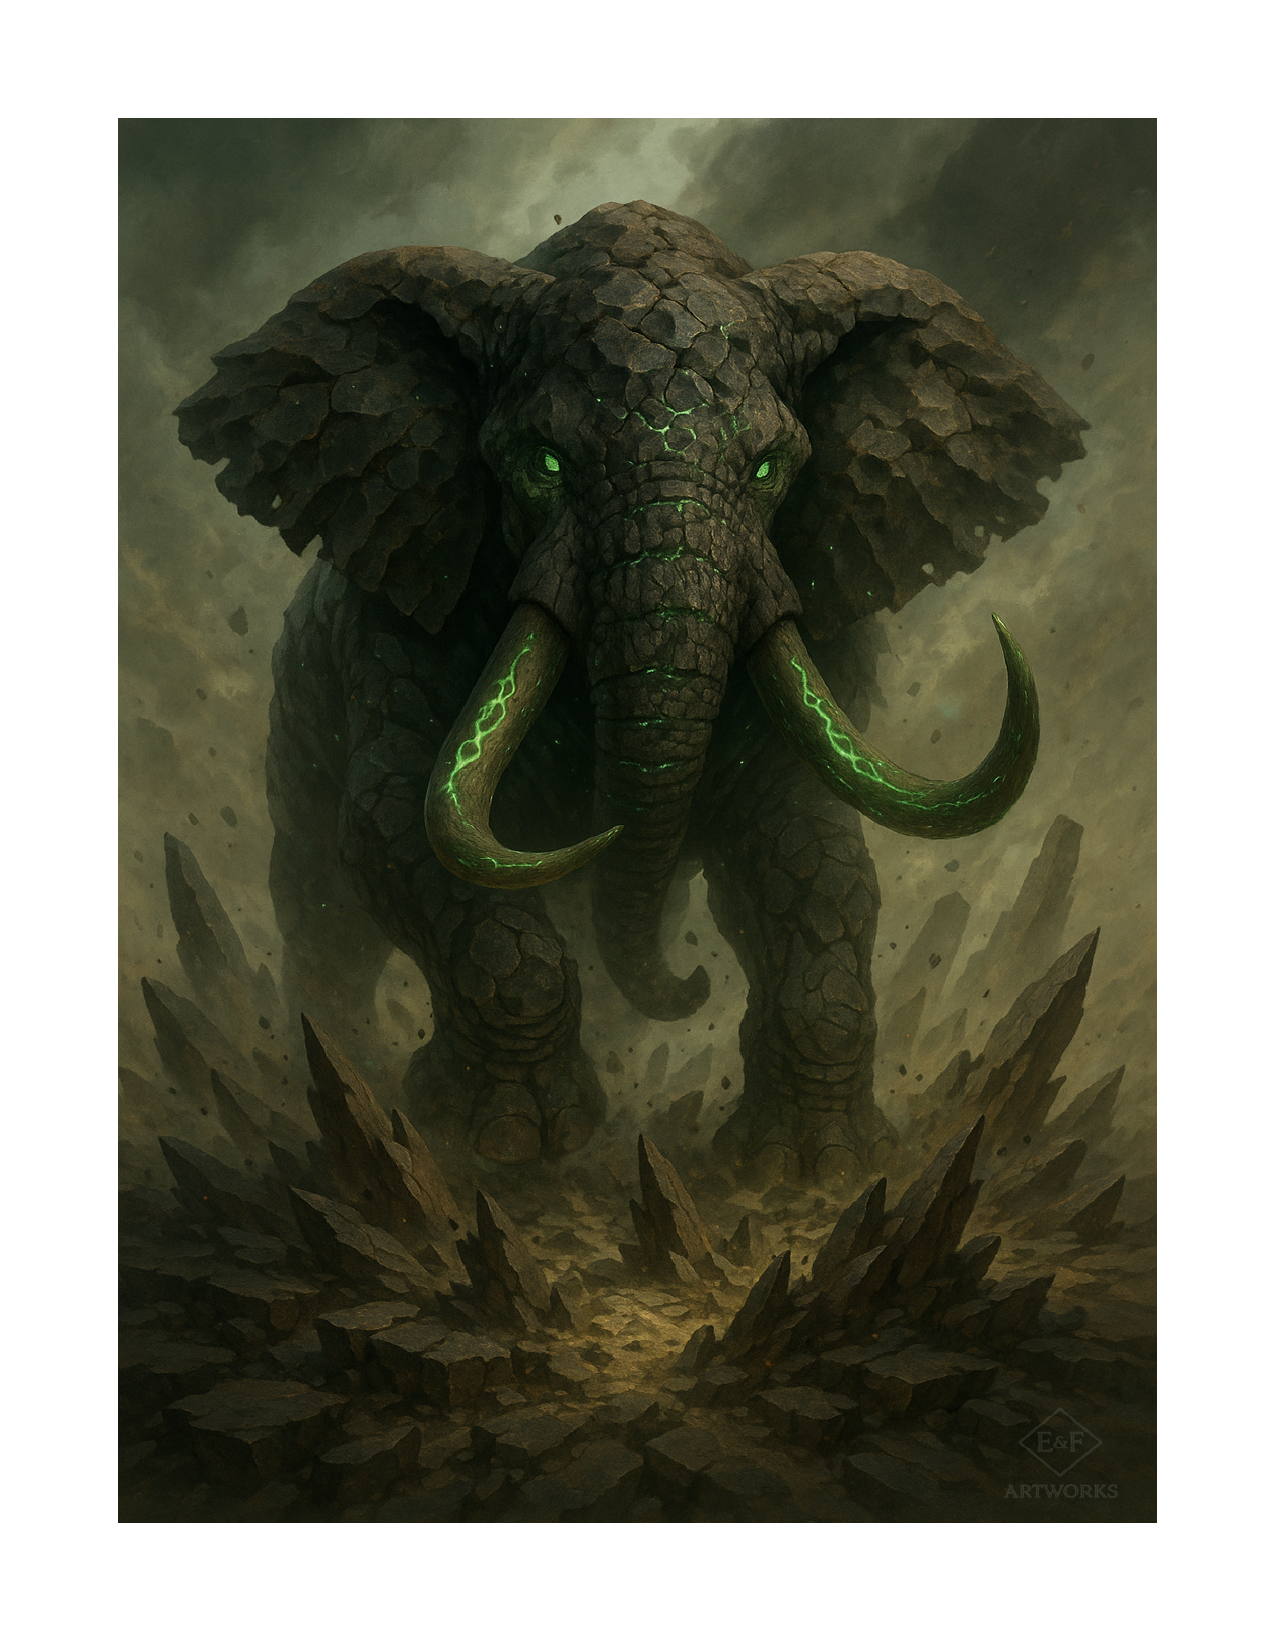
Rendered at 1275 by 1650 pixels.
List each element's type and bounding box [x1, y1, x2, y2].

picture [118, 118, 1157, 1523]
